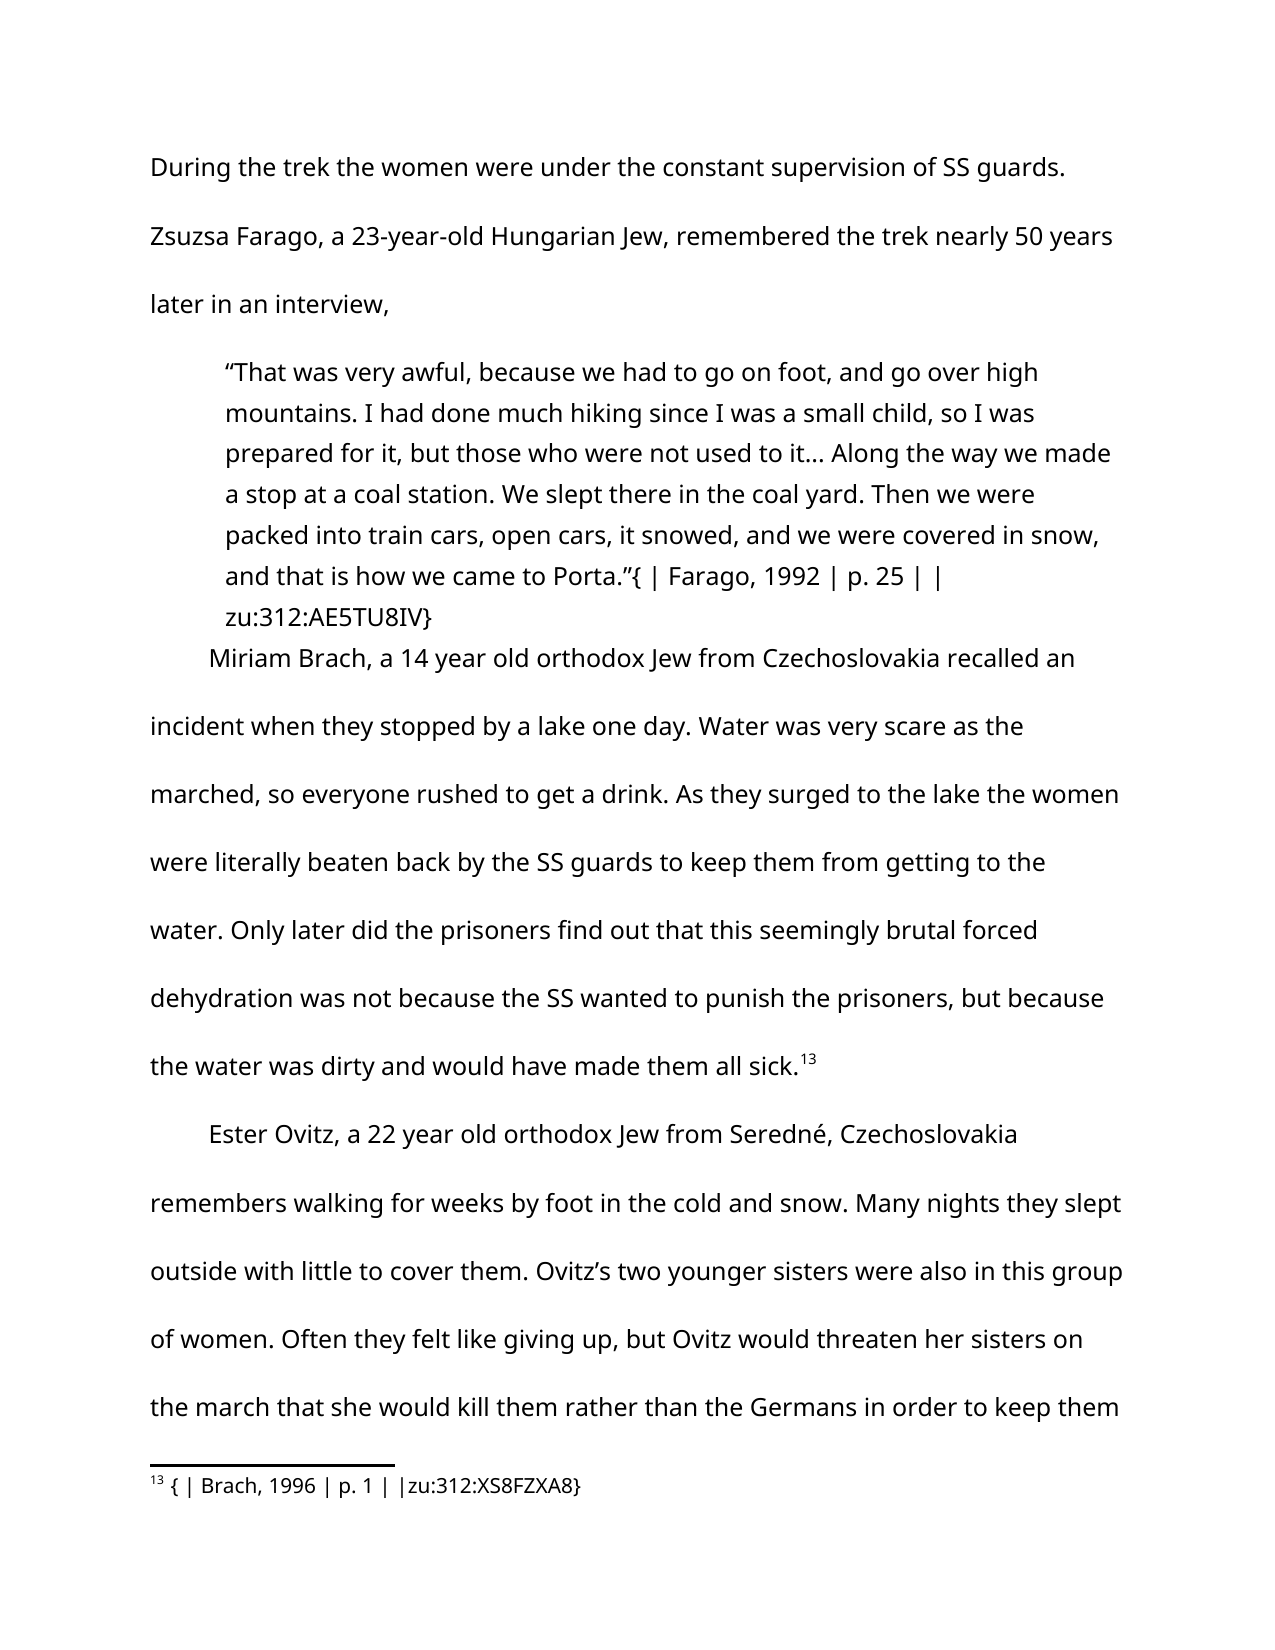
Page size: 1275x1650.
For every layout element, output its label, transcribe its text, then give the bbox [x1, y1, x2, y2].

text “That was very awful, because we had to go on foot, and go over high mountains. I had done much hiking since I was a small child, so I was prepared for it, but those who were not used to it... Along the way we made a stop at a coal station. We slept there in the coal yard. Then we were packed into train cars, open cars, it snowed, and we were covered in snow, and that is how we came to Porta.”{ | Farago, 1992 | p. 25 | |zu:312:AE5TU8IV} [225, 354, 1125, 633]
text Miriam Brach, a 14 year old orthodox Jew from Czechoslovakia recalled an incident when they stopped by a lake one day. Water was very scare as the marched, so everyone rushed to get a drink. As they surged to the lake the women were literally beaten back by the SS guards to keep them from getting to the water. Only later did the prisoners find out that this seemingly brutal forced dehydration was not because the SS wanted to punish the prisoners, but because the water was dirty and would have made them all sick. [150, 640, 1125, 1083]
text During the trek the women were under the constant supervision of SS guards. Zsuzsa Farago, a 23-year-old Hungarian Jew, remembered the trek nearly 50 years later in an interview, [150, 150, 1125, 320]
text { | Brach, 1996 | p. 1 | |zu:312:XS8FZXA8} [150, 1472, 1125, 1500]
text Ester Ovitz, a 22 year old orthodox Jew from Seredné, Czechoslovakia remembers walking for weeks by foot in the cold and snow. Many nights they slept outside with little to cover them. Ovitz’s two younger sisters were also in this group of women. Often they felt like giving up, but Ovitz would threaten her sisters on the march that she would kill them rather than the Germans in order to keep them [150, 1117, 1125, 1424]
